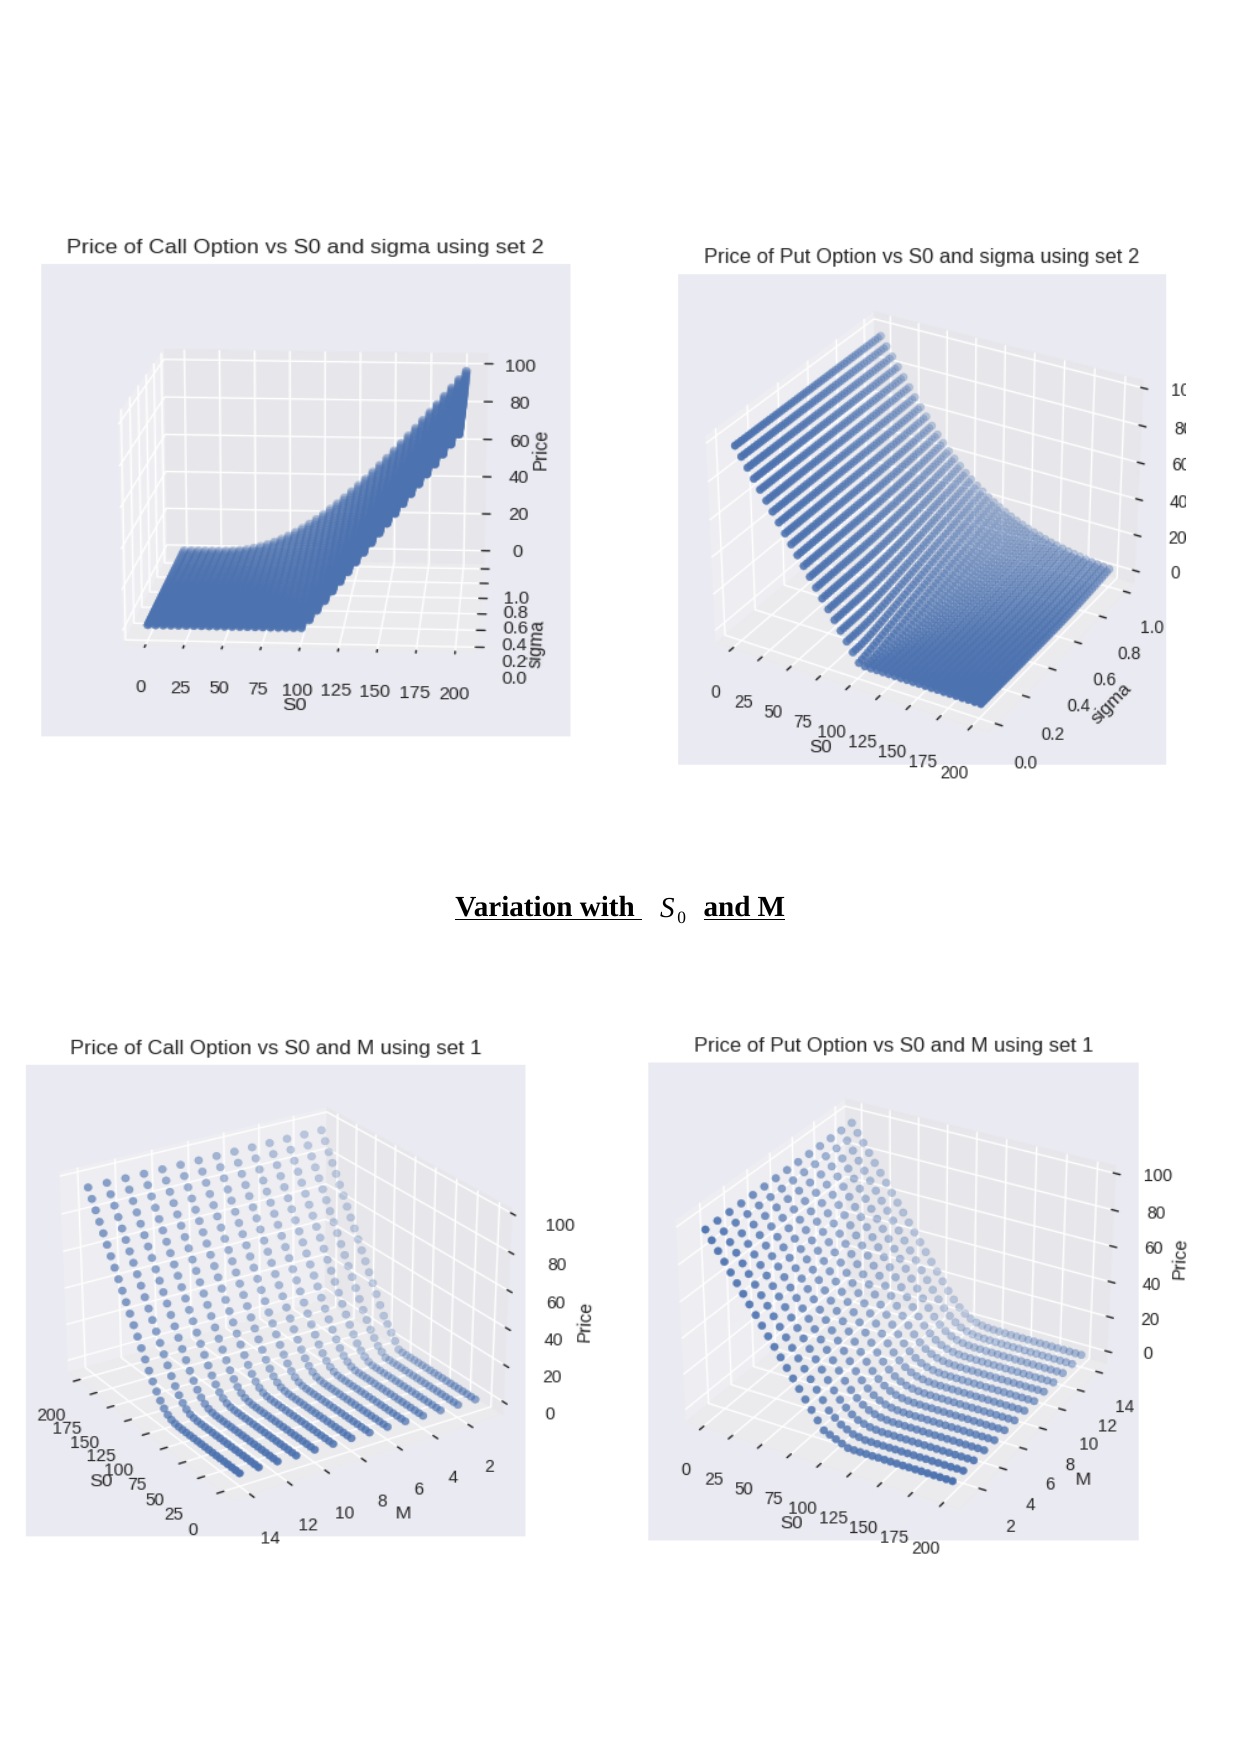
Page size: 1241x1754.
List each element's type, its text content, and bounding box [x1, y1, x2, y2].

picture [631, 1030, 1202, 1555]
picture [40, 233, 592, 752]
picture [677, 242, 1186, 781]
text Variation with and M [118, 889, 1122, 927]
picture [16, 1028, 605, 1546]
